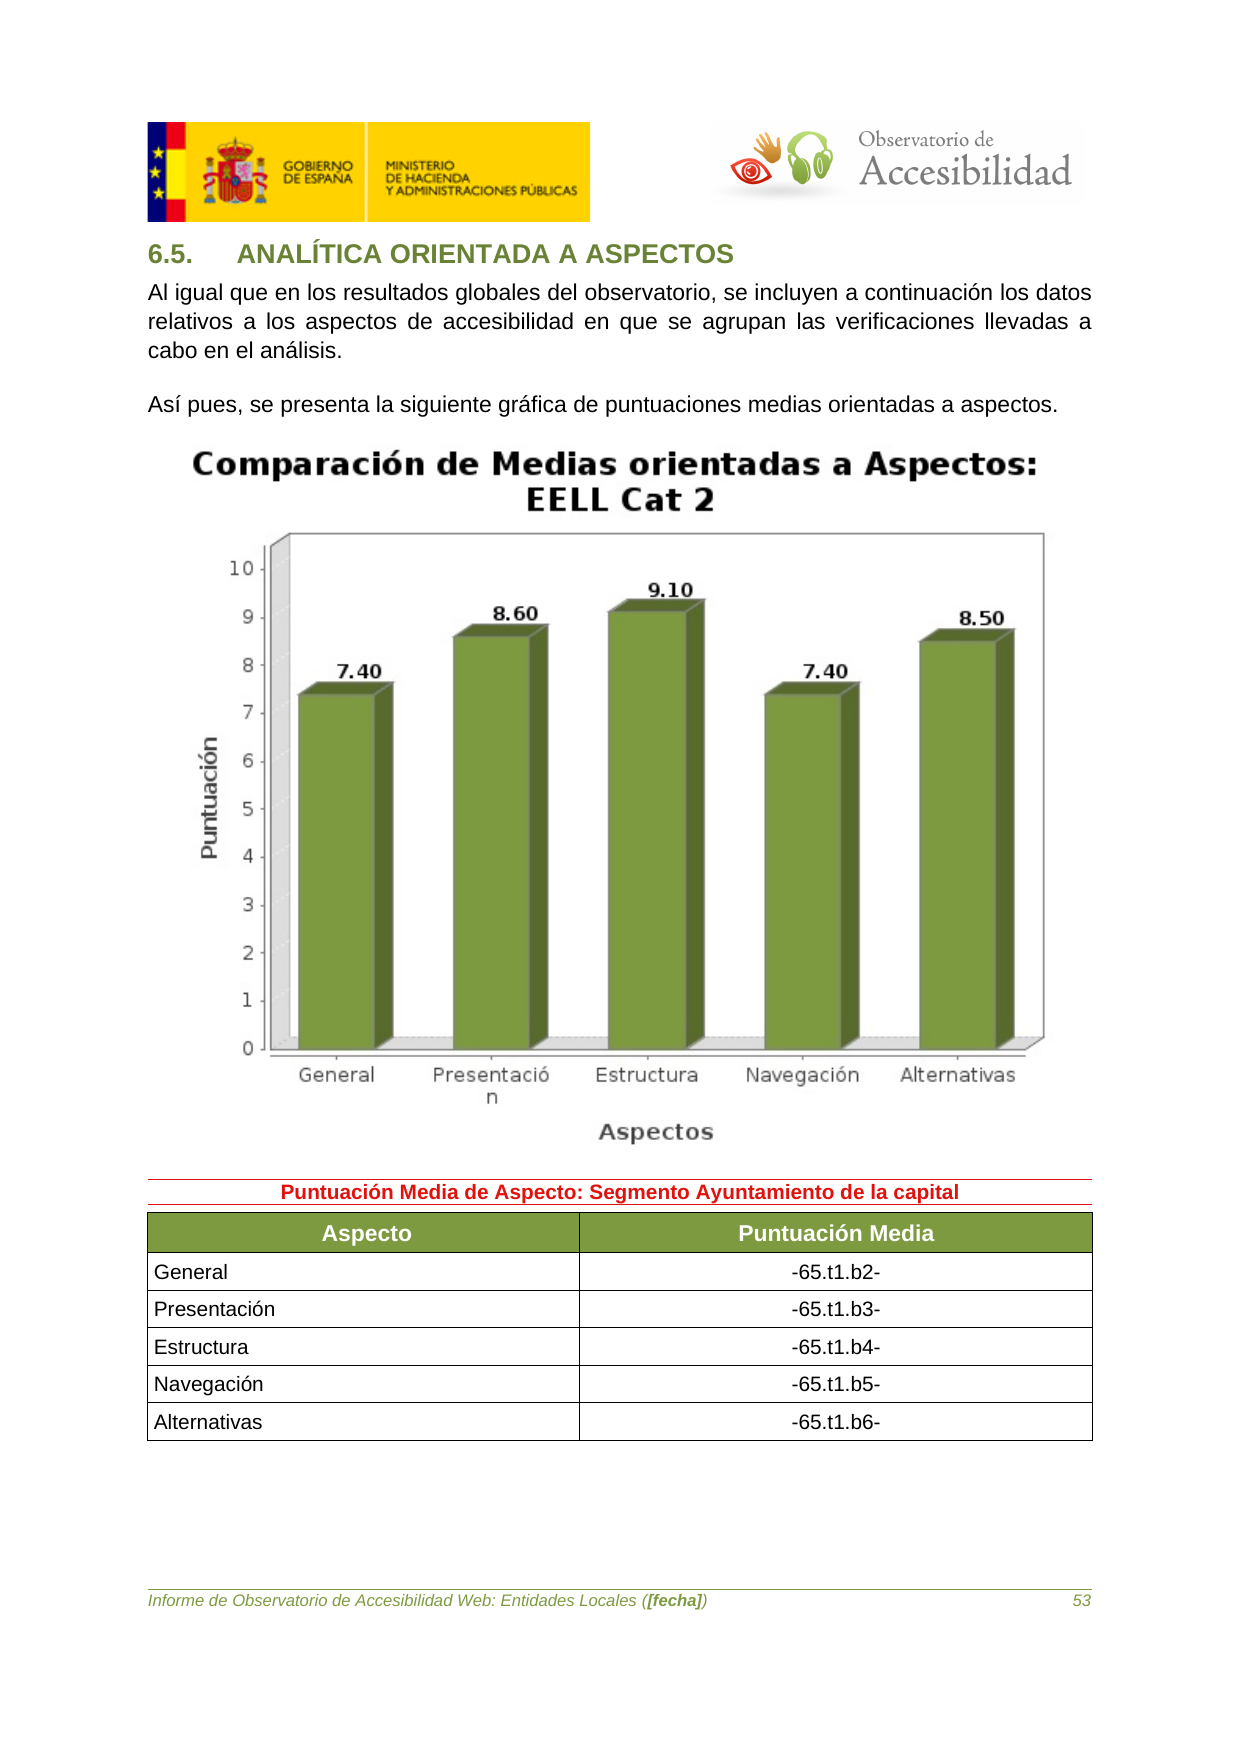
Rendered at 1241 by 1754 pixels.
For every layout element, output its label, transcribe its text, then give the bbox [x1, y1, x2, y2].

table_cell Presentación [148, 1291, 579, 1327]
table_cell Navegación [148, 1366, 579, 1402]
table_cell -65.t1.b5- [580, 1366, 1092, 1402]
table_header Aspecto [148, 1213, 579, 1252]
text Así pues, se presenta la siguiente gráfica de puntuaciones medias orientadas a aspectos. [148, 391, 1092, 417]
table_cell -65.t1.b2- [580, 1253, 1092, 1290]
table_cell -65.t1.b6- [580, 1403, 1092, 1440]
picture [178, 444, 1062, 1154]
picture [147, 122, 591, 222]
table_cell -65.t1.b4- [580, 1328, 1092, 1365]
table_cell General [148, 1253, 579, 1290]
text Puntuación Media de Aspecto: Segmento Ayuntamiento de la capital [148, 1180, 1092, 1204]
table_header Puntuación Media [580, 1213, 1092, 1252]
picture [710, 122, 1086, 205]
table_cell Estructura [148, 1328, 579, 1365]
text Al igual que en los resultados globales del observatorio, se incluyen a continuación los datos relativos a los aspectos de accesibilidad en que se agrupan las verificaciones llevadas a cabo en el análisis. [148, 279, 1092, 363]
table_cell -65.t1.b3- [580, 1291, 1092, 1327]
table_cell Alternativas [148, 1403, 579, 1440]
list Analítica orientada a aspectos [148, 238, 1092, 269]
